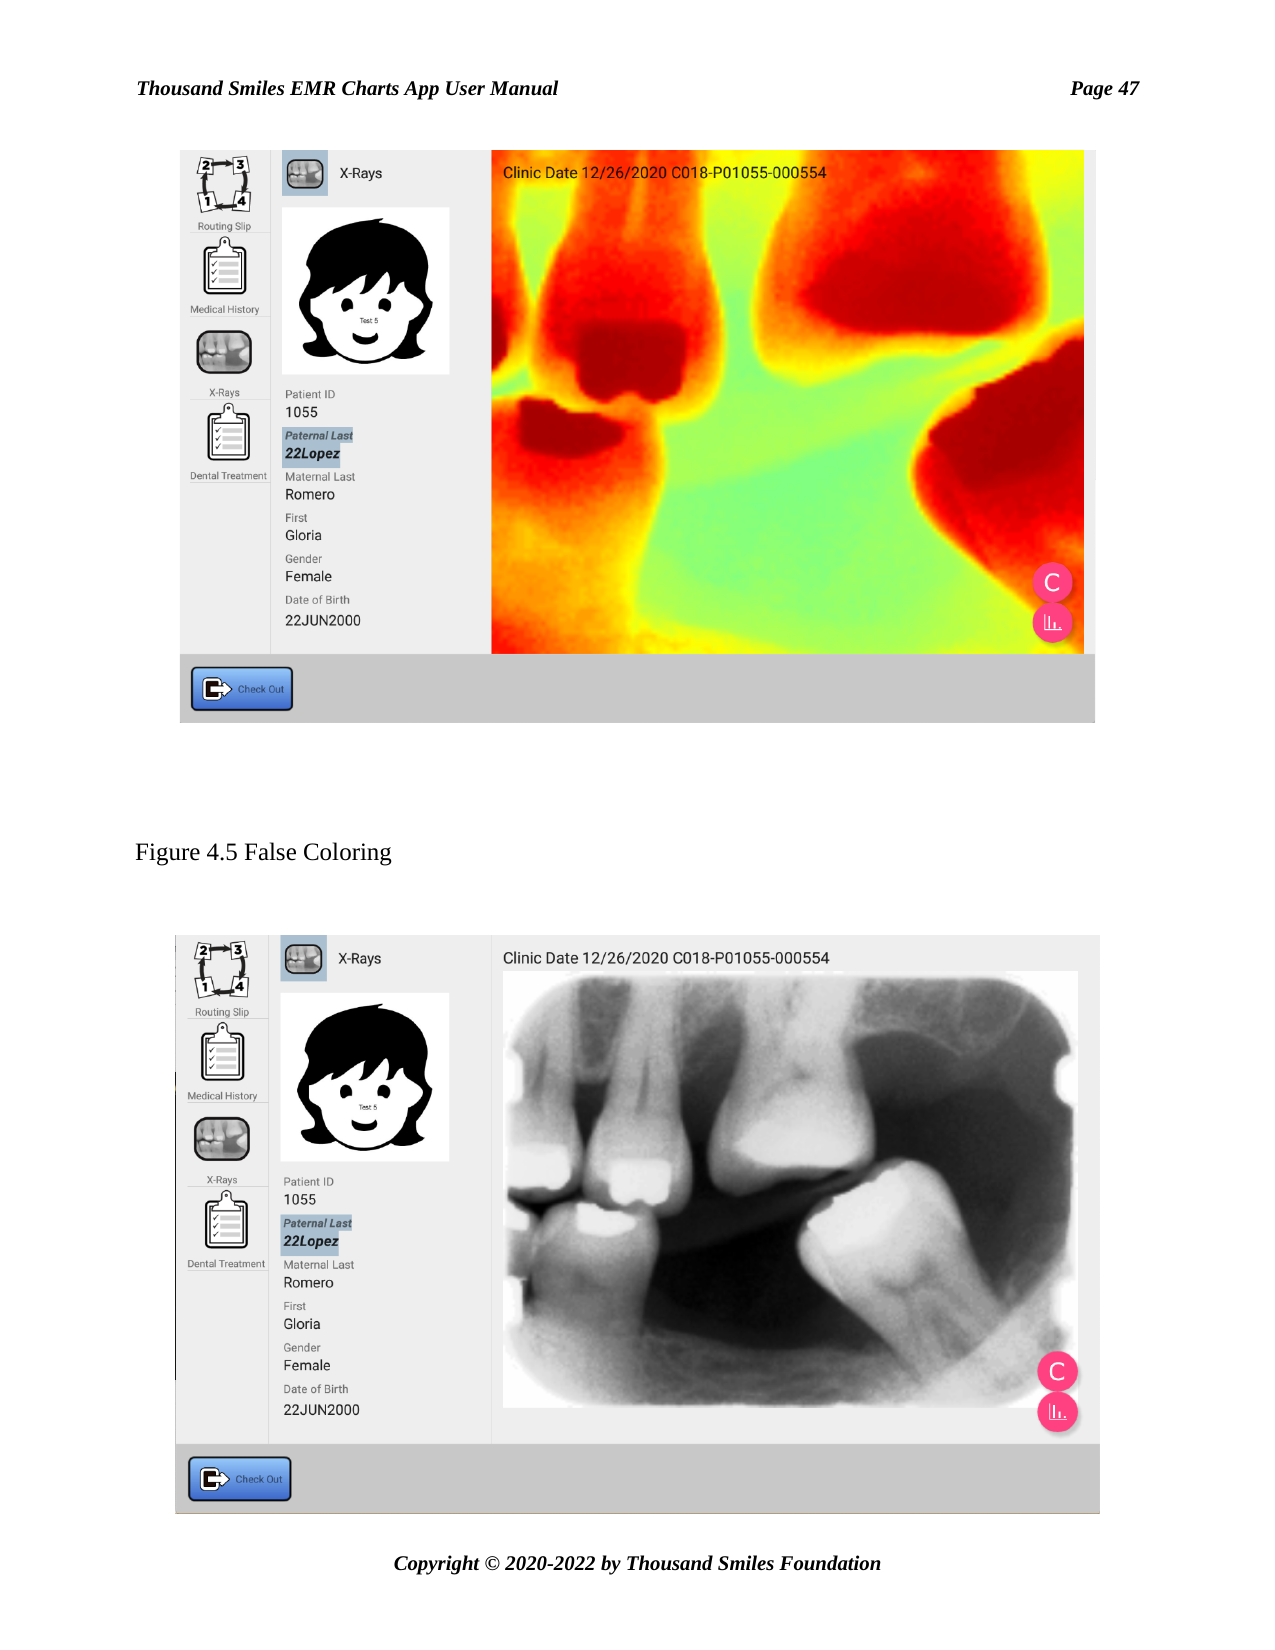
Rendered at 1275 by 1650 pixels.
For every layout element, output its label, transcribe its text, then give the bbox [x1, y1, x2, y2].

picture [175, 935, 1100, 1514]
picture [179, 150, 1096, 723]
text Figure 4.5 False Coloring [135, 840, 1140, 865]
